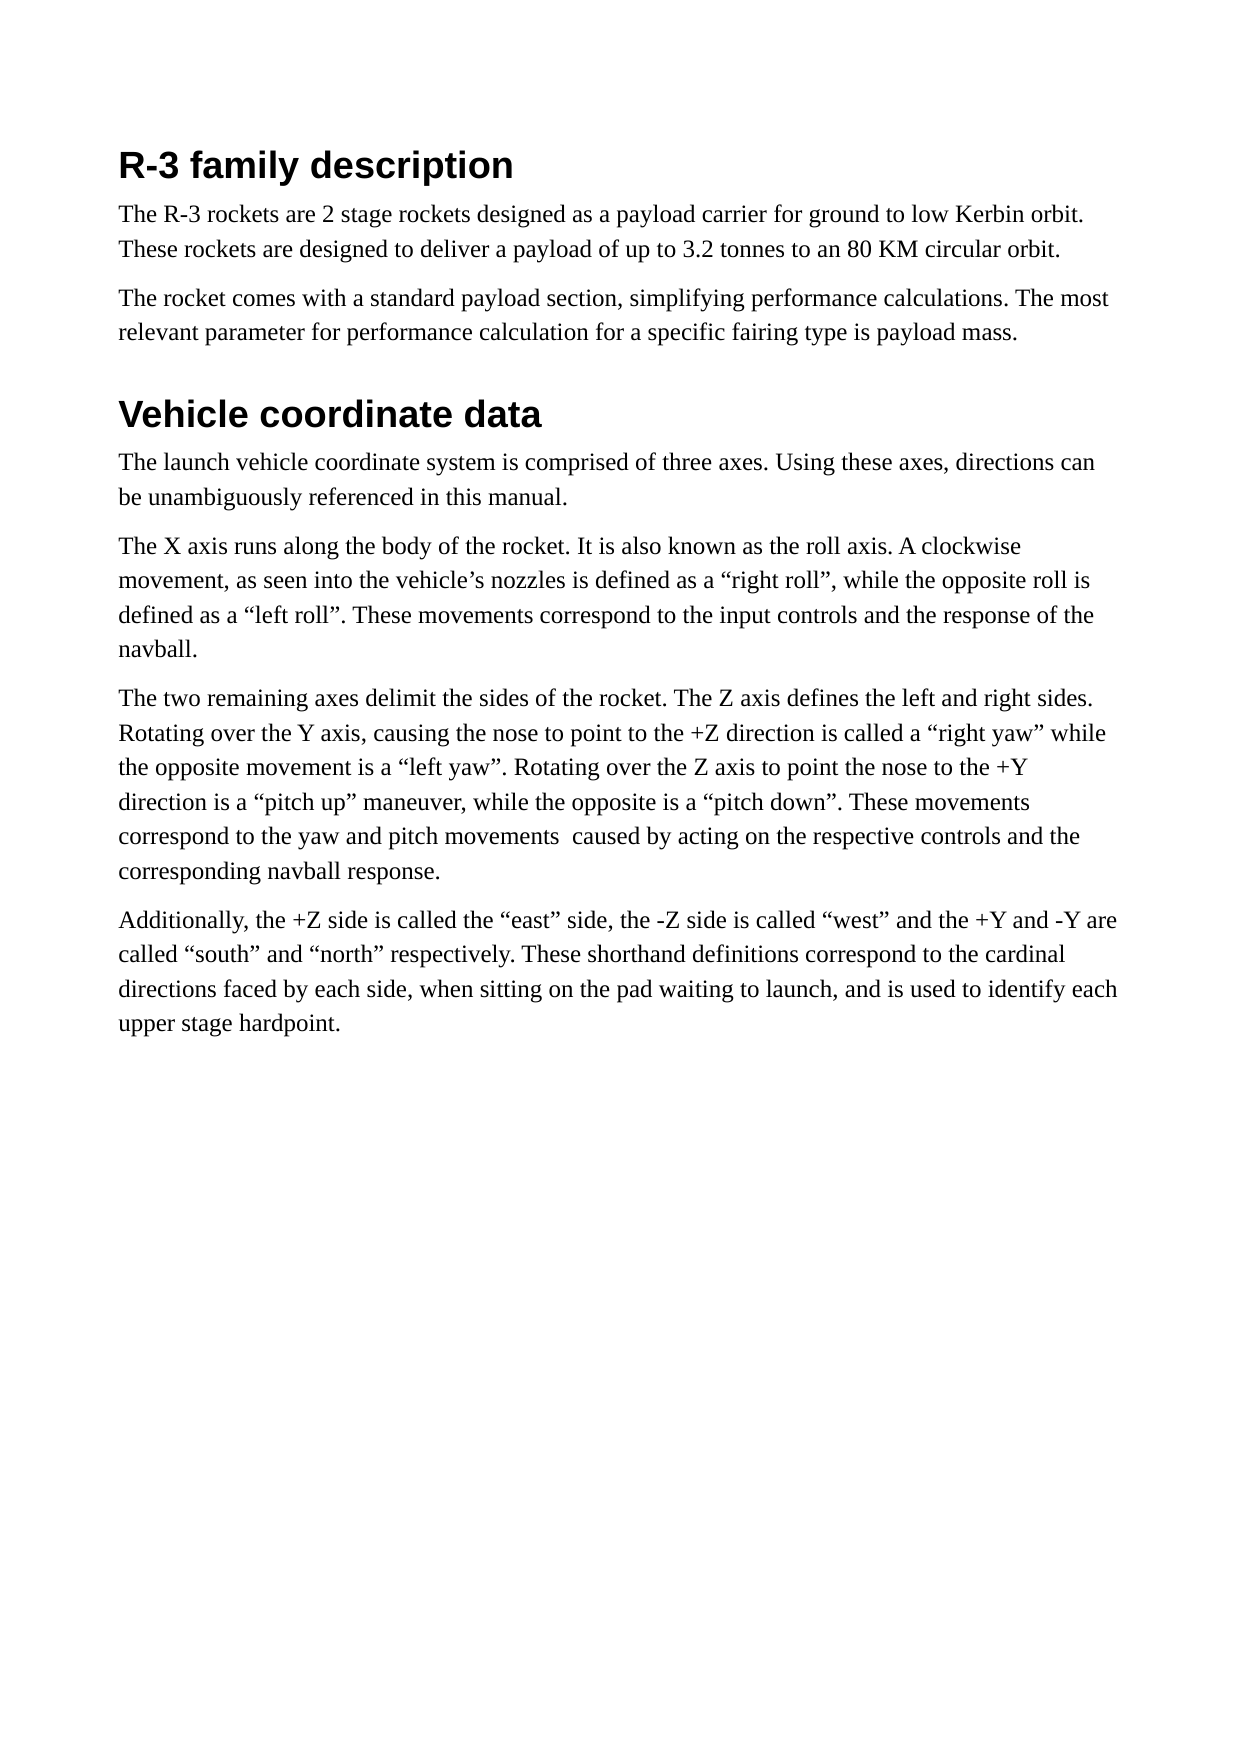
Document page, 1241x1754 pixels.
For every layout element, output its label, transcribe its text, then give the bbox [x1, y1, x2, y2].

text The two remaining axes delimit the sides of the rocket. The Z axis defines the left and right sides. Rotating over the Y axis, causing the nose to point to the +Z direction is called a “right yaw” while the opposite movement is a “left yaw”. Rotating over the Z axis to point the nose to the +Y direction is a “pitch up” maneuver, while the opposite is a “pitch down”. These movements correspond to the yaw and pitch movements caused by acting on the respective controls and the corresponding navball response. [118, 683, 1122, 885]
text Additionally, the +Z side is called the “east” side, the -Z side is called “west” and the +Y and -Y are called “south” and “north” respectively. These shorthand definitions correspond to the cardinal directions faced by each side, when sitting on the pad waiting to launch, and is used to identify each upper stage hardpoint. [118, 905, 1122, 1037]
text The R-3 rockets are 2 stage rockets designed as a payload carrier for ground to low Kerbin orbit. These rockets are designed to deliver a payload of up to 3.2 tonnes to an 80 KM circular orbit. [118, 199, 1122, 262]
subtitle R-3 family description [118, 143, 1122, 187]
subtitle Vehicle coordinate data [118, 391, 1122, 435]
text The rocket comes with a standard payload section, simplifying performance calculations. The most relevant parameter for performance calculation for a specific fairing type is payload mass. [118, 283, 1122, 346]
text The X axis runs along the body of the rocket. It is also known as the roll axis. A clockwise movement, as seen into the vehicle’s nozzles is defined as a “right roll”, while the opposite roll is defined as a “left roll”. These movements correspond to the input controls and the response of the navball. [118, 531, 1122, 663]
text The launch vehicle coordinate system is comprised of three axes. Using these axes, directions can be unambiguously referenced in this manual. [118, 447, 1122, 511]
